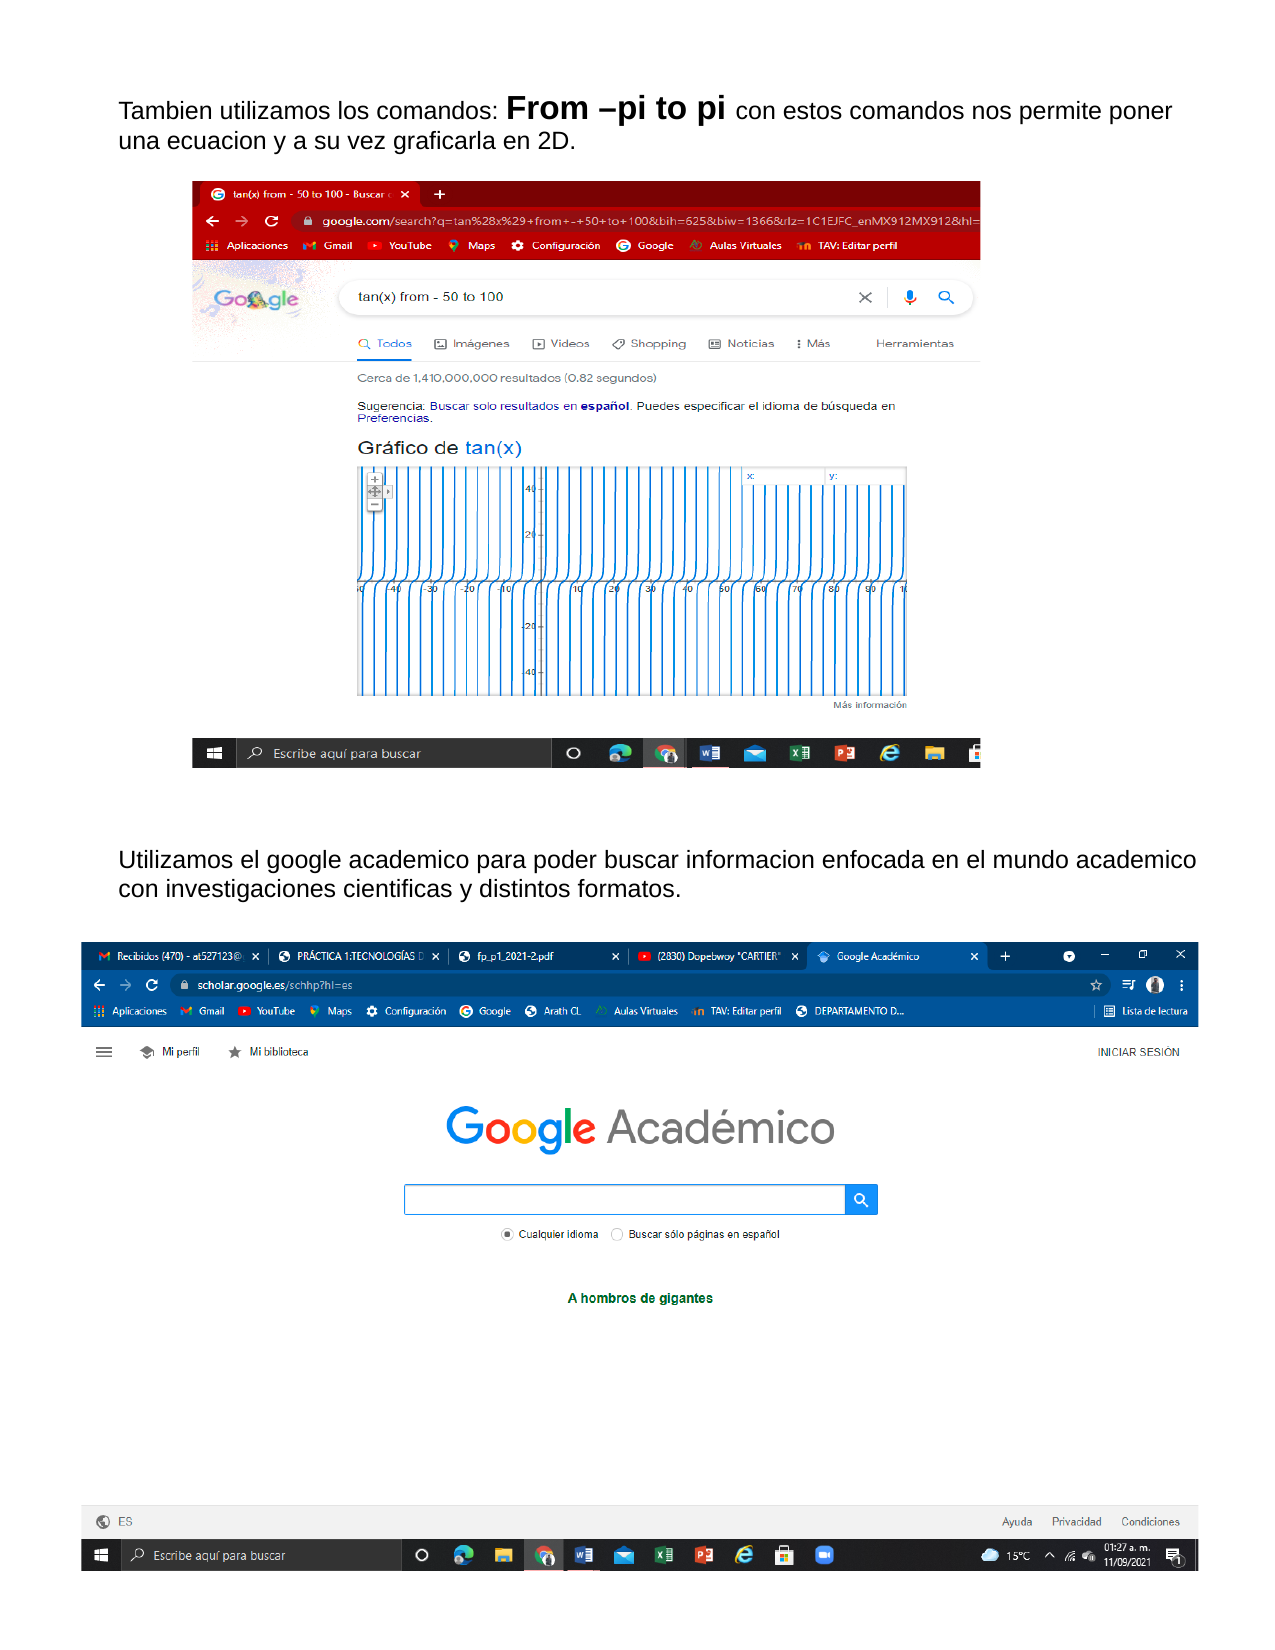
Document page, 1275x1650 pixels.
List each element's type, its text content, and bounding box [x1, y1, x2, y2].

text Tambien utilizamos los comandos: From –pi to pi con estos comandos nos permite poner una ecuacion y a su vez graficarla en 2D. [118, 88, 1205, 155]
text Utilizamos el google academico para poder buscar informacion enfocada en el mundo academico con investigaciones cientificas y distintos formatos. [118, 845, 1205, 903]
